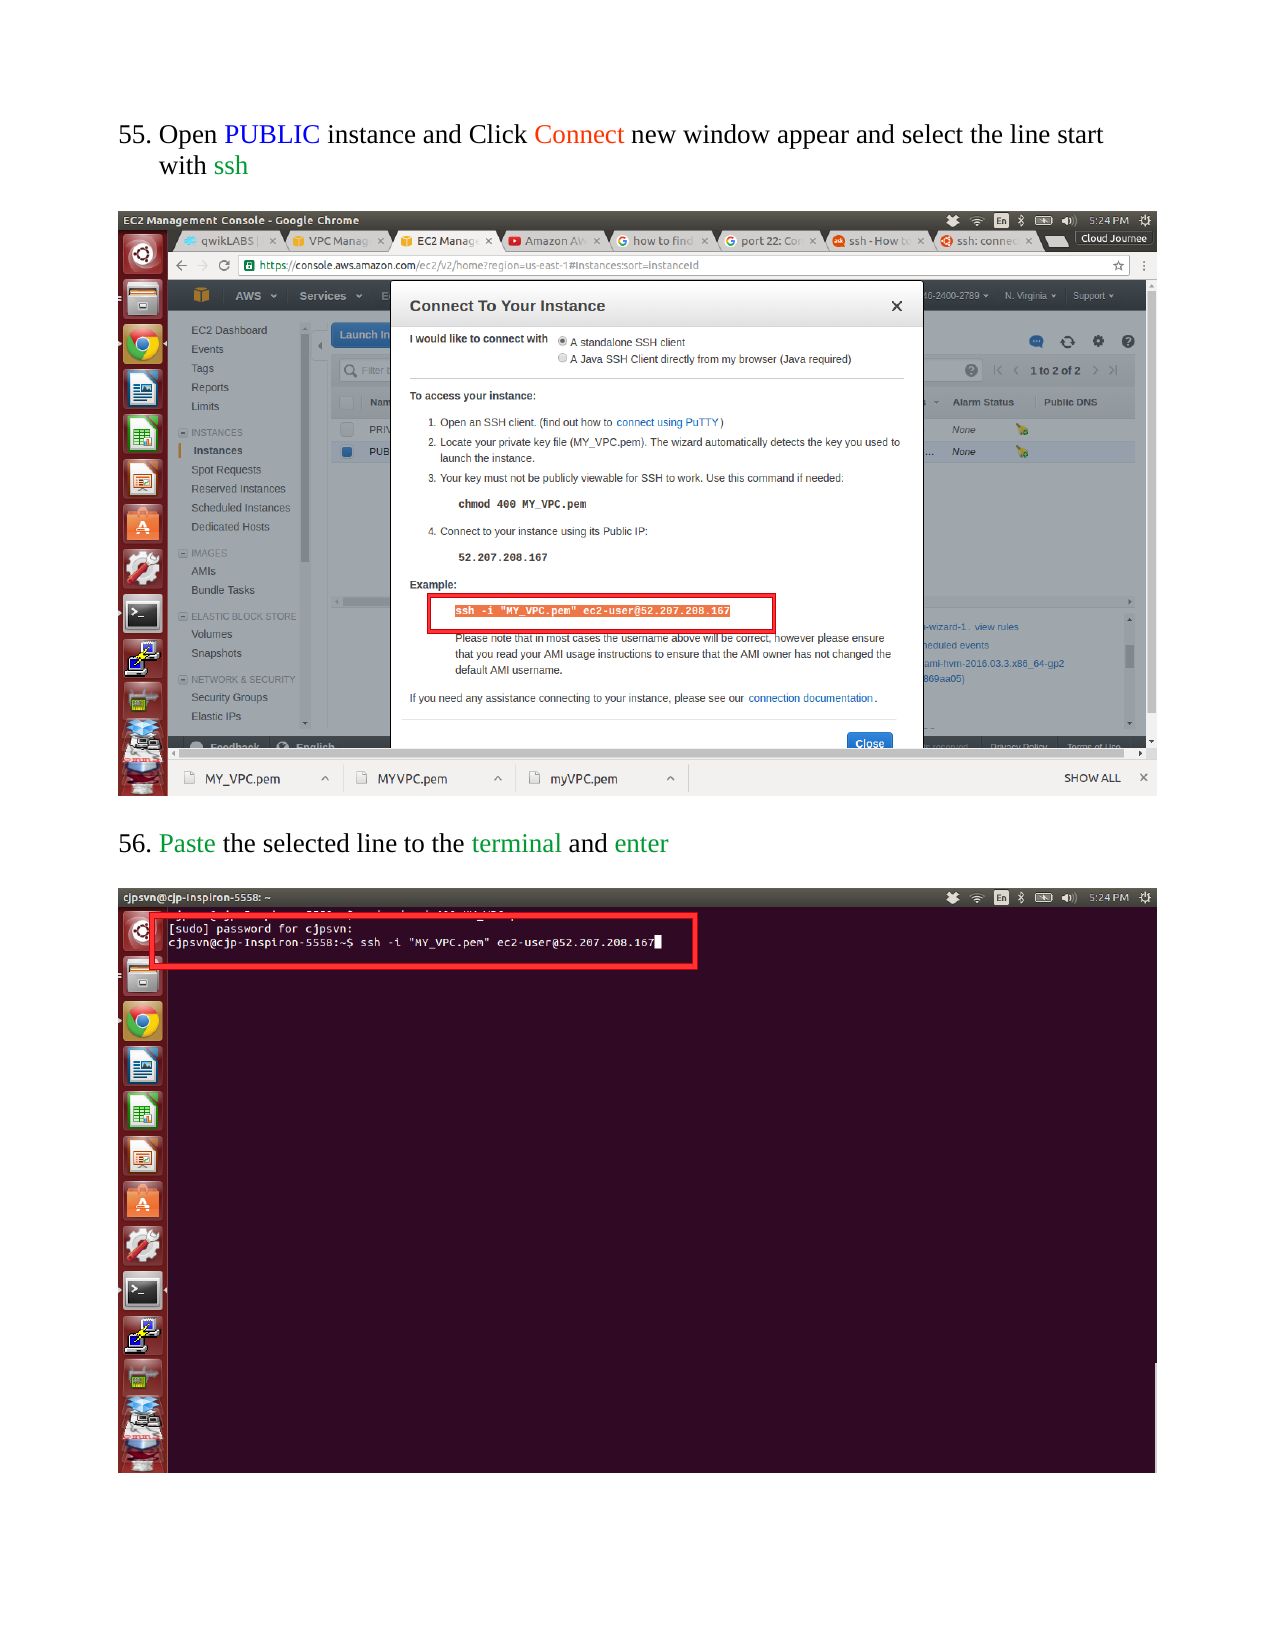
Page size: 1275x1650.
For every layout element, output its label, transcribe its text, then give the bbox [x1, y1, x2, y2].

picture [118, 888, 1157, 1473]
text 55. Open PUBLIC instance and Click Connect new window appear and select the line start [118, 118, 1157, 149]
text with ssh [118, 149, 1157, 180]
text 56. Paste the selected line to the terminal and enter [118, 827, 1157, 858]
picture [118, 211, 1157, 796]
